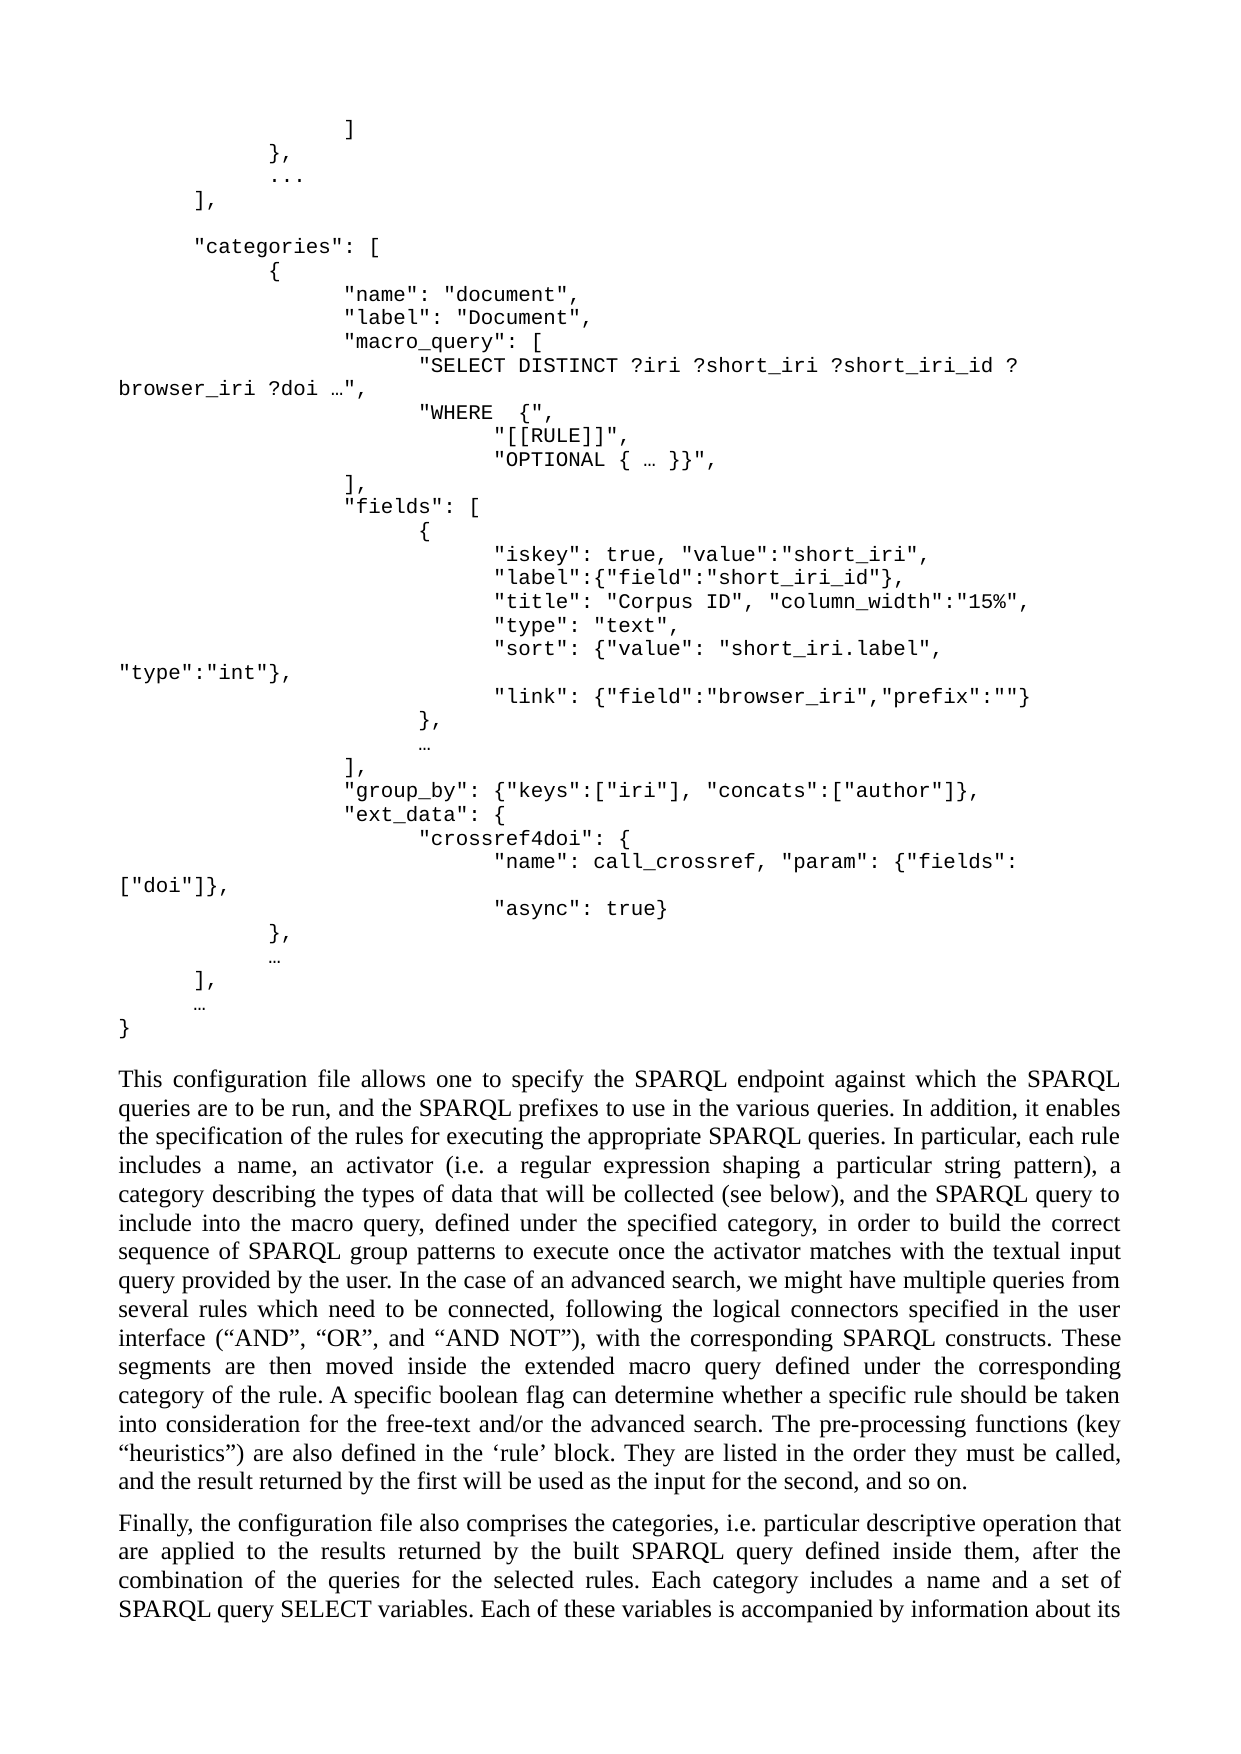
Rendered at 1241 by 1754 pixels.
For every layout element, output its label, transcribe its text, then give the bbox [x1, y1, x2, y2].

text ], [118, 189, 1122, 213]
text "OPTIONAL { … }}", [118, 449, 1122, 473]
text }, [118, 922, 1122, 946]
text Finally, the configuration file also comprises the categories, i.e. particular descriptive operation that are applied to the results returned by the built SPARQL query defined inside them, after the combination of the queries for the selected rules. Each category includes a name and a set of SPARQL query SELECT variables. Each of these variables is accompanied by information about its [118, 1508, 1122, 1623]
text }, [118, 709, 1122, 733]
text { [118, 520, 1122, 544]
text … [118, 993, 1122, 1017]
text "macro_query": [ [118, 331, 1122, 354]
text "link": {"field":"browser_iri","prefix":""} [118, 686, 1122, 709]
text "fields": [ [118, 496, 1122, 520]
text ], [118, 757, 1122, 780]
text … [118, 733, 1122, 757]
text "SELECT DISTINCT ?iri ?short_iri ?short_iri_id ?browser_iri ?doi …", [118, 354, 1122, 402]
text ], [118, 969, 1122, 993]
text "crossref4doi": { [118, 827, 1122, 851]
text "type": "text", [118, 615, 1122, 638]
text { [118, 260, 1122, 284]
text "iskey": true, "value":"short_iri", [118, 544, 1122, 567]
text "title": "Corpus ID", "column_width":"15%", [118, 591, 1122, 615]
text ... [118, 165, 1122, 189]
text } [118, 1017, 1122, 1040]
text "name": call_crossref, "param": {"fields":["doi"]}, [118, 851, 1122, 898]
text "label": "Document", [118, 307, 1122, 331]
text "name": "document", [118, 284, 1122, 307]
text }, [118, 142, 1122, 165]
text … [118, 946, 1122, 969]
text "categories": [ [118, 236, 1122, 260]
text This configuration file allows one to specify the SPARQL endpoint against which the SPARQL queries are to be run, and the SPARQL prefixes to use in the various queries. In addition, it enables the specification of the rules for executing the appropriate SPARQL queries. In particular, each rule includes a name, an activator (i.e. a regular expression shaping a particular string pattern), a category describing the types of data that will be collected (see below), and the SPARQL query to include into the macro query, defined under the specified category, in order to build the correct sequence of SPARQL group patterns to execute once the activator matches with the textual input query provided by the user. In the case of an advanced search, we might have multiple queries from several rules which need to be connected, following the logical connectors specified in the user interface (“AND”, “OR”, and “AND NOT”), with the corresponding SPARQL constructs. These segments are then moved inside the extended macro query defined under the corresponding category of the rule. A specific boolean flag can determine whether a specific rule should be taken into consideration for the free-text and/or the advanced search. The pre-processing functions (key “heuristics”) are also defined in the ‘rule’ block. They are listed in the order they must be called, and the result returned by the first will be used as the input for the second, and so on. [118, 1064, 1122, 1495]
text "[[RULE]]", [118, 426, 1122, 449]
text "async": true} [118, 898, 1122, 922]
text ], [118, 473, 1122, 496]
text "label":{"field":"short_iri_id"}, [118, 567, 1122, 591]
text "ext_data": { [118, 804, 1122, 827]
text "WHERE {", [118, 402, 1122, 426]
text "group_by": {"keys":["iri"], "concats":["author"]}, [118, 780, 1122, 804]
text ] [118, 118, 1122, 142]
text "sort": {"value": "short_iri.label", "type":"int"}, [118, 638, 1122, 686]
